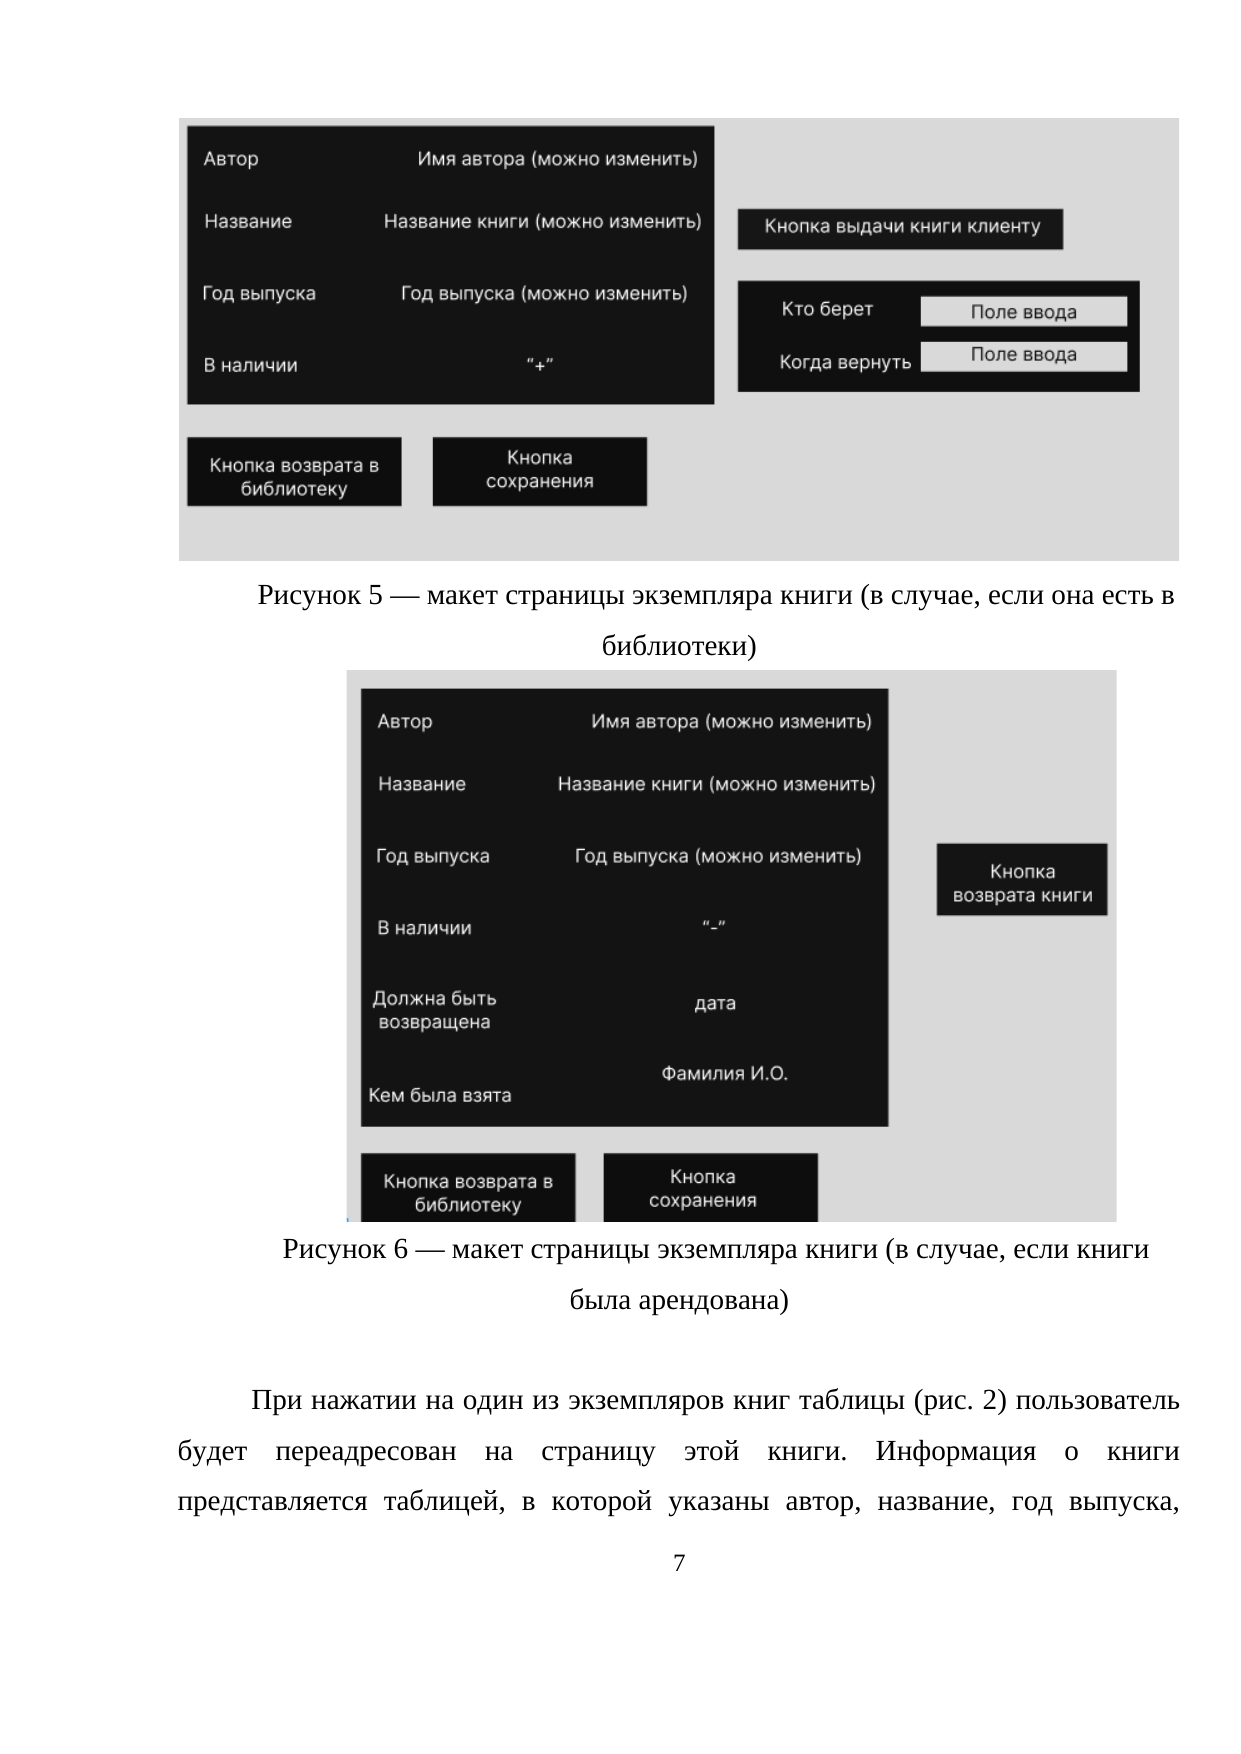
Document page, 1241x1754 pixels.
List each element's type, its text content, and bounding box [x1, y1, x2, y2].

text Рисунок 5 — макет страницы экземпляра книги (в случае, если она есть в библиотеки) [177, 118, 1181, 661]
text При нажатии на один из экземпляров книг таблицы (рис. 2) пользователь будет переадресован на страницу этой книги. Информация о книги представляется таблицей, в которой указаны автор, название, год выпуска, [177, 1382, 1181, 1517]
picture [346, 670, 1117, 1222]
text Рисунок 6 — макет страницы экземпляра книги (в случае, если книги была арендована) [177, 1231, 1181, 1315]
picture [179, 118, 1180, 561]
